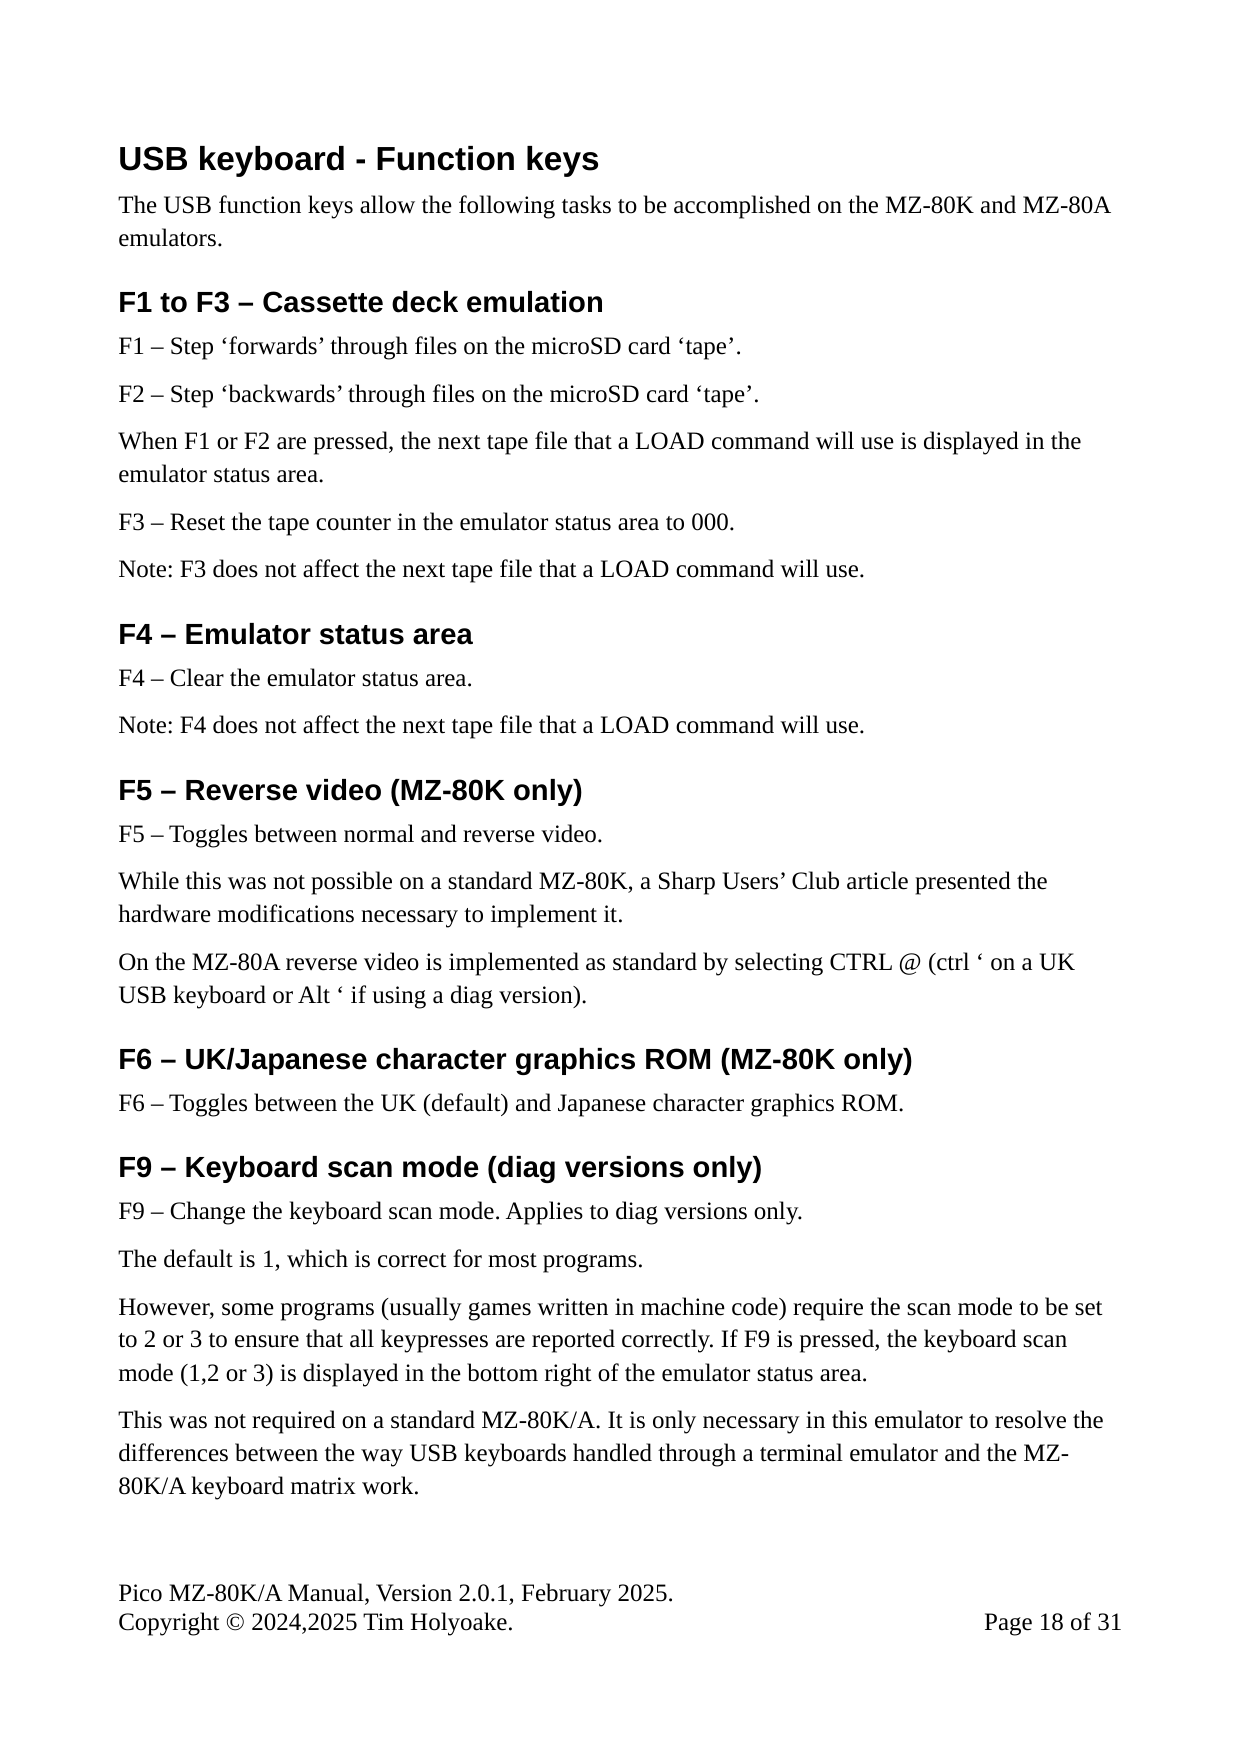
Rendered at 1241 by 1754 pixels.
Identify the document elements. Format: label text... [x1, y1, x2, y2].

text Note: F3 does not affect the next tape file that a LOAD command will use. [118, 554, 1122, 583]
text Note: F4 does not affect the next tape file that a LOAD command will use. [118, 710, 1122, 739]
text However, some programs (usually games written in machine code) require the scan mode to be set to 2 or 3 to ensure that all keypresses are reported correctly. If F9 is pressed, the keyboard scan mode (1,2 or 3) is displayed in the bottom right of the emulator status area. [118, 1292, 1122, 1386]
text The USB function keys allow the following tasks to be accomplished on the MZ-80K and MZ-80A emulators. [118, 190, 1122, 252]
subtitle F9 – Keyboard scan mode (diag versions only) [118, 1150, 1122, 1184]
text The default is 1, which is correct for most programs. [118, 1244, 1122, 1273]
text F3 – Reset the tape counter in the emulator status area to 000. [118, 507, 1122, 536]
subtitle F5 – Reverse video (MZ-80K only) [118, 773, 1122, 806]
text F1 – Step ‘forwards’ through files on the microSD card ‘tape’. [118, 331, 1122, 360]
subtitle F4 – Emulator status area [118, 617, 1122, 650]
text While this was not possible on a standard MZ-80K, a Sharp Users’ Club article presented the hardware modifications necessary to implement it. [118, 866, 1122, 928]
subtitle USB keyboard - Function keys [118, 139, 1122, 177]
text When F1 or F2 are pressed, the next tape file that a LOAD command will use is displayed in the emulator status area. [118, 426, 1122, 488]
text This was not required on a standard MZ-80K/A. It is only necessary in this emulator to resolve the differences between the way USB keyboards handled through a terminal emulator and the MZ-80K/A keyboard matrix work. [118, 1405, 1122, 1500]
subtitle F1 to F3 – Cassette deck emulation [118, 285, 1122, 319]
text F2 – Step ‘backwards’ through files on the microSD card ‘tape’. [118, 379, 1122, 407]
text F9 – Change the keyboard scan mode. Applies to diag versions only. [118, 1196, 1122, 1225]
text F5 – Toggles between normal and reverse video. [118, 819, 1122, 847]
text F6 – Toggles between the UK (default) and Japanese character graphics ROM. [118, 1088, 1122, 1117]
text F4 – Clear the emulator status area. [118, 663, 1122, 692]
subtitle F6 – UK/Japanese character graphics ROM (MZ-80K only) [118, 1042, 1122, 1076]
text On the MZ-80A reverse video is implemented as standard by selecting CTRL @ (ctrl ‘ on a UK USB keyboard or Alt ‘ if using a diag version). [118, 947, 1122, 1009]
